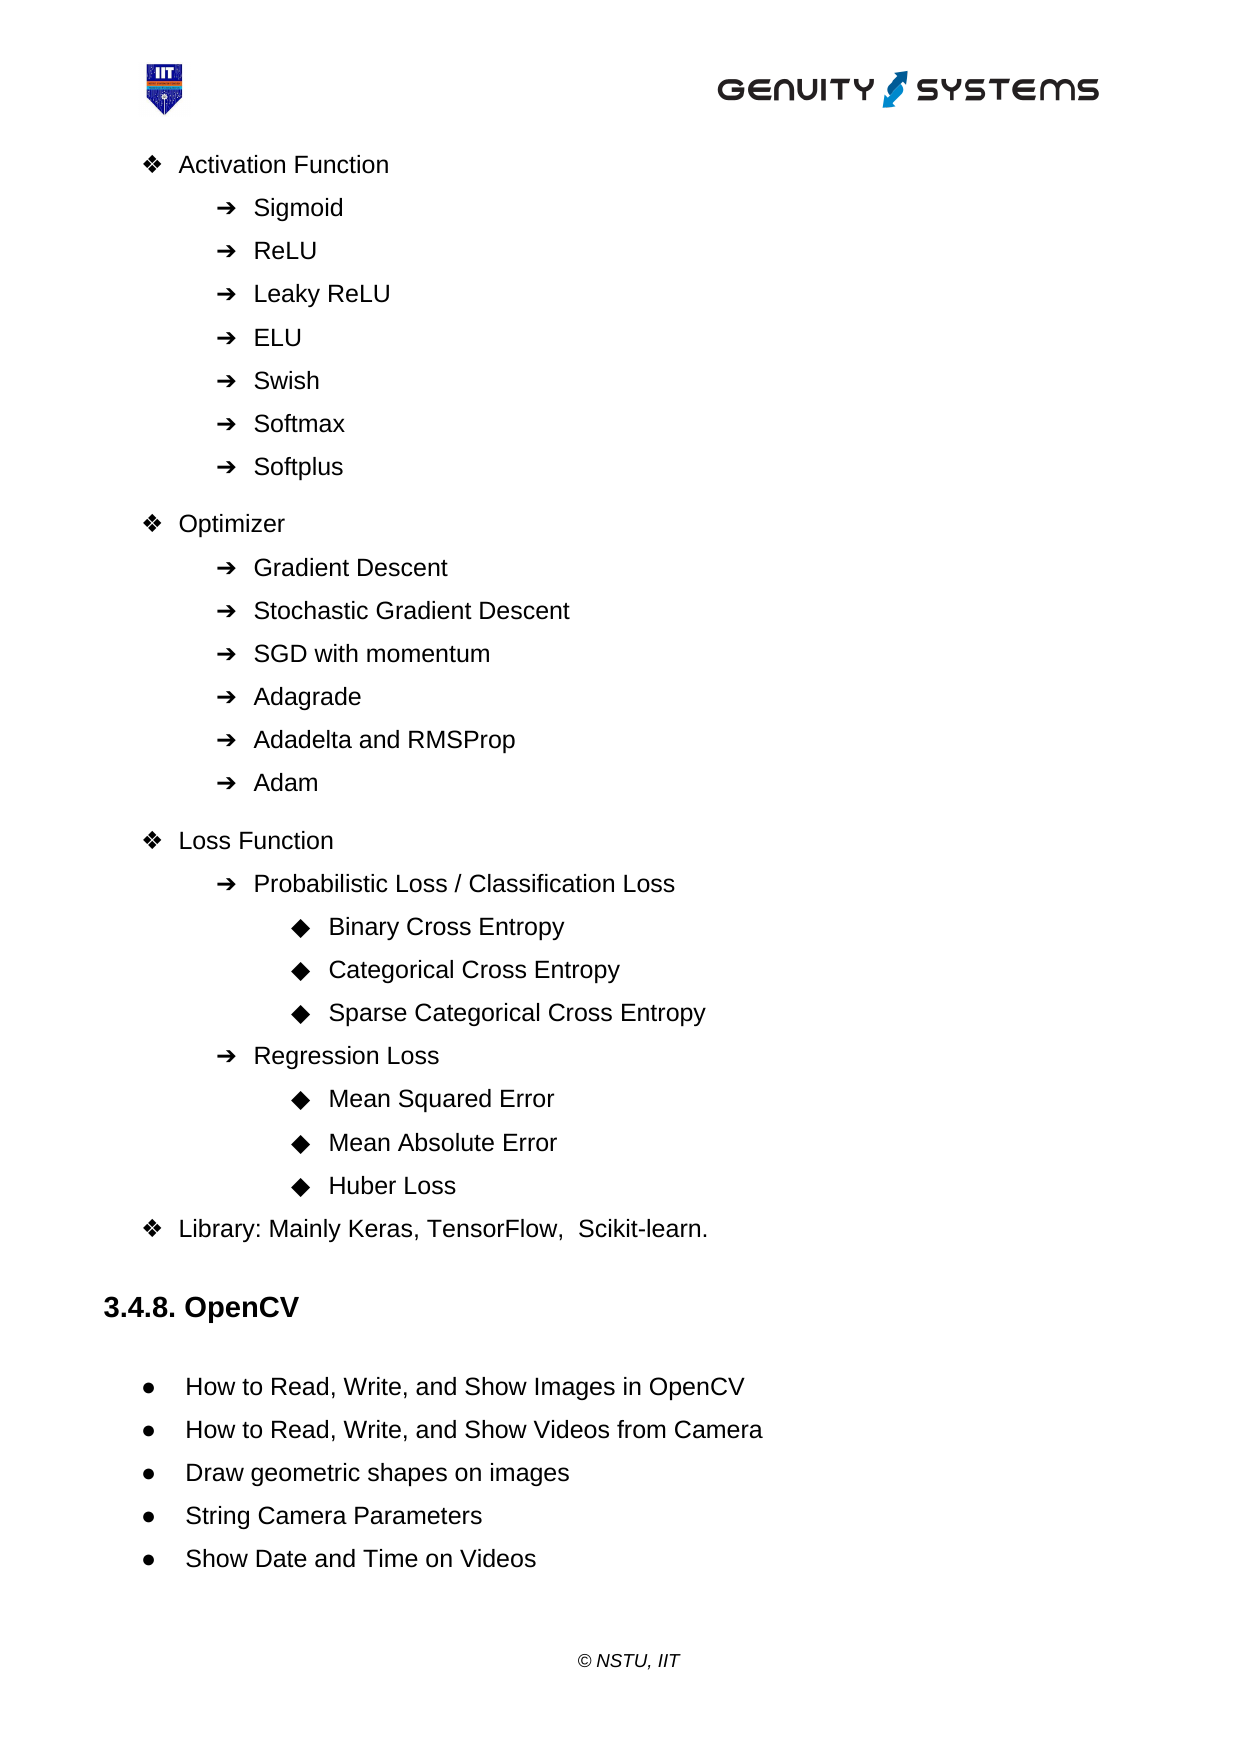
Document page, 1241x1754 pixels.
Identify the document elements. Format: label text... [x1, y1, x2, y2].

list Sparse Categorical Cross Entropy [291, 998, 1153, 1027]
subtitle 3.4.8. OpenCV [103, 1290, 1153, 1324]
list ELU [216, 322, 1153, 351]
list Show Date and Time on Videos [141, 1544, 1153, 1573]
list Leaky ReLU [216, 279, 1153, 308]
picture [137, 62, 192, 117]
list SGD with momentum [216, 639, 1153, 667]
list Softplus [216, 452, 1153, 481]
list Stochastic Gradient Descent [216, 596, 1153, 624]
list String Camera Parameters [141, 1501, 1153, 1530]
list Mean Squared Error [291, 1084, 1153, 1113]
list Swish [216, 366, 1153, 394]
list Adam [216, 768, 1153, 797]
picture [714, 70, 1101, 108]
list How to Read, Write, and Show Images in OpenCV [141, 1372, 1153, 1401]
list Categorical Cross Entropy [291, 955, 1153, 984]
list How to Read, Write, and Show Videos from Camera [141, 1415, 1153, 1444]
list Gradient Descent [216, 552, 1153, 581]
list ReLU [216, 236, 1153, 265]
list Mean Absolute Error [291, 1127, 1153, 1156]
list Optimizer [141, 509, 1153, 538]
list Softmax [216, 409, 1153, 437]
list Sigmoid [216, 193, 1153, 222]
list Probabilistic Loss / Classification Loss [216, 869, 1153, 897]
list Library: Mainly Keras, TensorFlow, Scikit-learn. [141, 1214, 1153, 1242]
list Adadelta and RMSProp [216, 725, 1153, 754]
list Draw geometric shapes on images [141, 1458, 1153, 1487]
list Binary Cross Entropy [291, 912, 1153, 941]
list Adagrade [216, 682, 1153, 711]
list Activation Function [141, 150, 1153, 179]
list Loss Function [141, 826, 1153, 854]
list Regression Loss [216, 1041, 1153, 1070]
list Huber Loss [291, 1171, 1153, 1199]
